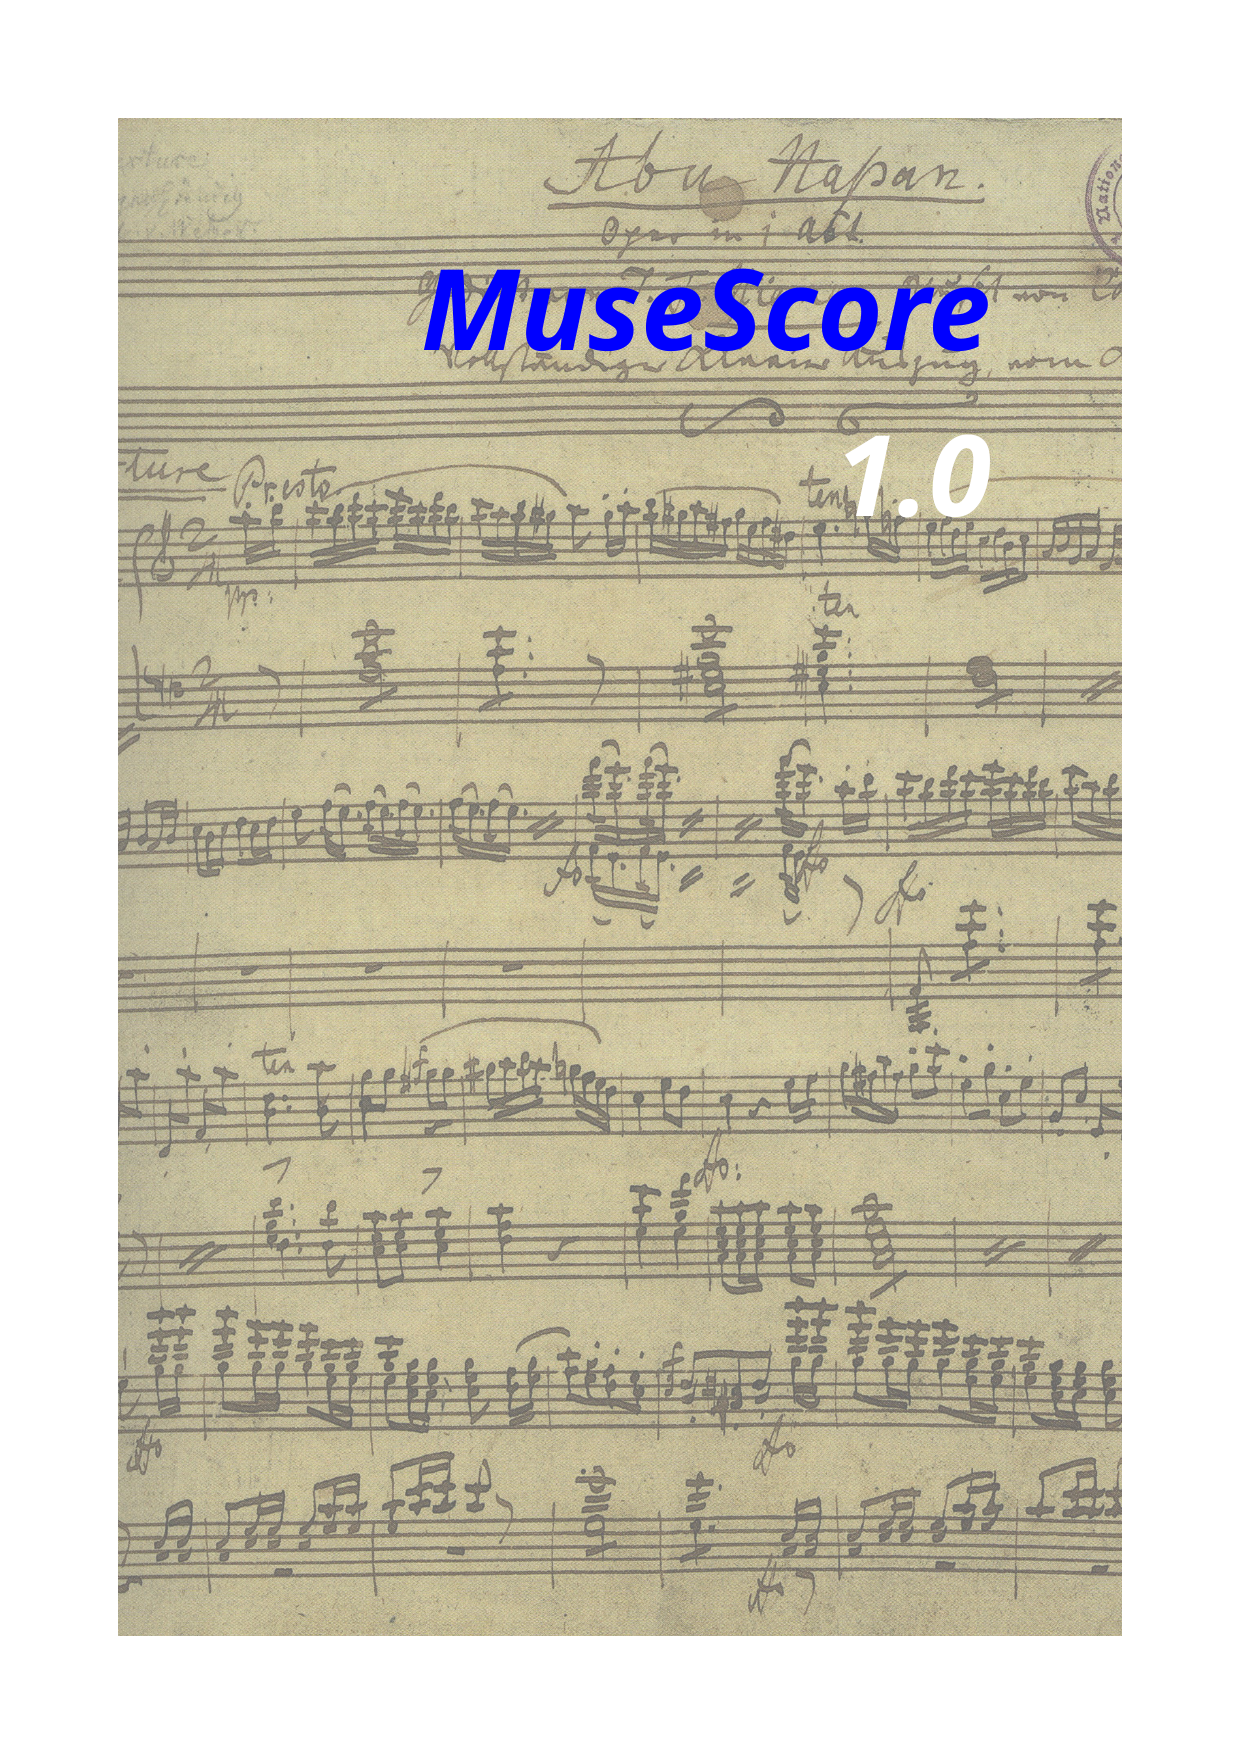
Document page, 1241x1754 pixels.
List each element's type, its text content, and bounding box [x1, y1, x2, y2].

text MuseScore [118, 230, 1004, 383]
picture [118, 118, 1122, 1636]
text 1.0 [118, 396, 1004, 549]
